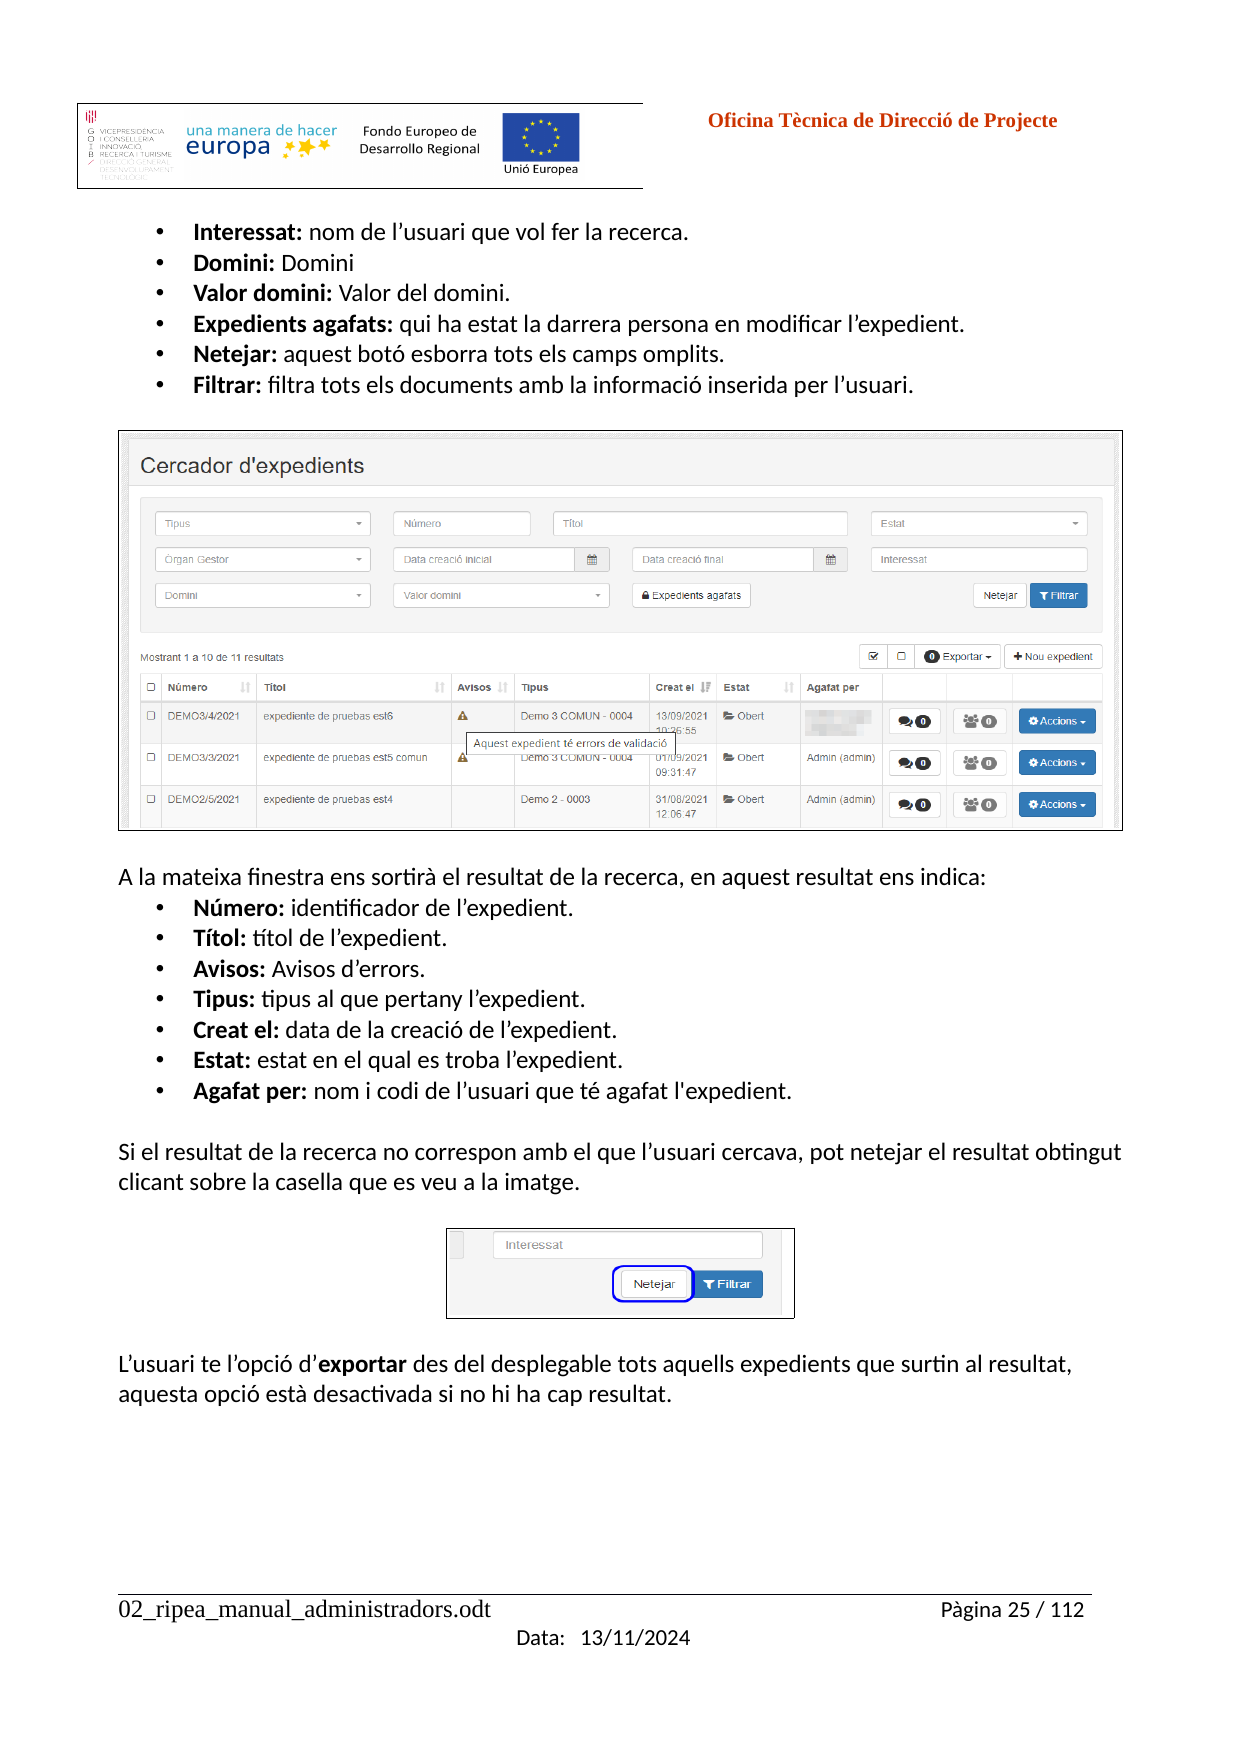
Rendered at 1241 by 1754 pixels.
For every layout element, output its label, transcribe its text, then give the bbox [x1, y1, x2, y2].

text A la mateixa finestra ens sortirà el resultat de la recerca, en aquest resultat ens indica: [118, 861, 1122, 892]
picture [121, 433, 1119, 828]
picture [184, 108, 585, 182]
list Número: identificador de l’expedient. [156, 892, 1122, 922]
picture [82, 108, 178, 182]
list Filtrar: filtra tots els documents amb la informació inserida per l’usuari. [156, 369, 1122, 399]
text Si el resultat de la recerca no correspon amb el que l’usuari cercava, pot netejar el resultat obtingut clicant sobre la casella que es veu a la imatge. [118, 1136, 1122, 1197]
list Creat el: data de la creació de l’expedient. [156, 1014, 1122, 1044]
picture [449, 1230, 791, 1315]
list Interessat: nom de l’usuari que vol fer la recerca. [156, 216, 1122, 247]
list Expedients agafats: qui ha estat la darrera persona en modificar l’expedient. [156, 308, 1122, 338]
list Estat: estat en el qual es troba l’expedient. [156, 1044, 1122, 1075]
list Avisos: Avisos d’errors. [156, 953, 1122, 983]
list Netejar: aquest botó esborra tots els camps omplits. [156, 338, 1122, 369]
list Valor domini: Valor del domini. [156, 277, 1122, 308]
list Títol: títol de l’expedient. [156, 922, 1122, 953]
list Domini: Domini [156, 247, 1122, 277]
text L’usuari te l’opció d’exportar des del desplegable tots aquells expedients que surtin al resultat, aquesta opció està desactivada si no hi ha cap resultat. [118, 1348, 1122, 1409]
list Tipus: tipus al que pertany l’expedient. [156, 983, 1122, 1014]
list Agafat per: nom i codi de l’usuari que té agafat l'expedient. [156, 1075, 1122, 1105]
